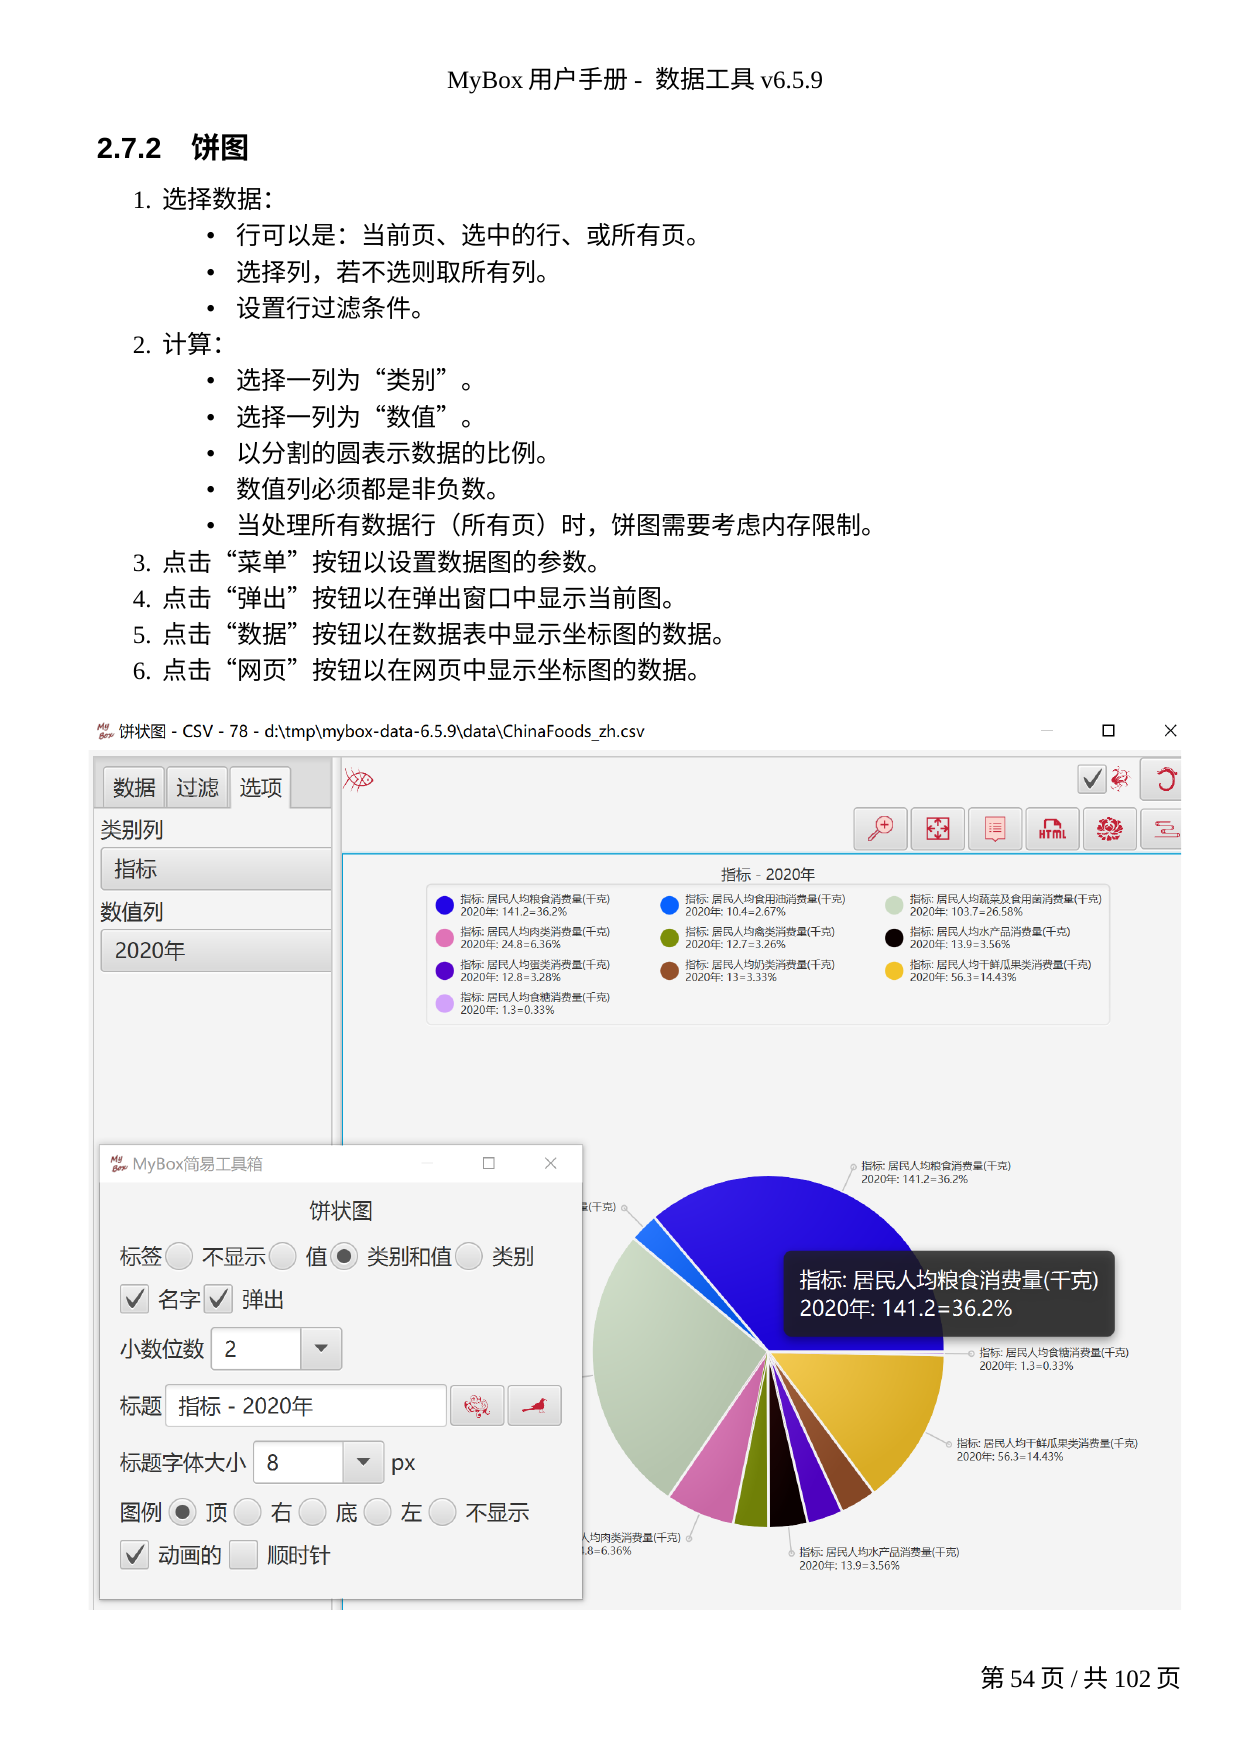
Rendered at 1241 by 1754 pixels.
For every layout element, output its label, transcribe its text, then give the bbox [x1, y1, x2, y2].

list 选择一列为“类别”。 [206, 361, 1181, 397]
list 选择列，若不选则取所有列。 [206, 252, 1181, 288]
list 计算： [133, 324, 1181, 361]
list 点击“网页”按钮以在网页中显示坐标图的数据。 [133, 651, 1181, 687]
list 以分割的圆表示数据的比例。 [206, 433, 1181, 469]
list 点击“数据”按钮以在数据表中显示坐标图的数据。 [133, 614, 1181, 651]
list 点击“弹出”按钮以在弹出窗口中显示当前图。 [133, 578, 1181, 614]
list 选择一列为“数值”。 [206, 397, 1181, 433]
list 当处理所有数据行（所有页）时，饼图需要考虑内存限制。 [206, 506, 1181, 542]
list 行可以是：当前页、选中的行、或所有页。 [206, 216, 1181, 252]
list 设置行过滤条件。 [206, 288, 1181, 324]
picture [88, 715, 1182, 1610]
list 数值列必须都是非负数。 [206, 469, 1181, 506]
list 选择数据： [133, 179, 1181, 216]
subtitle 饼图 [88, 125, 1181, 167]
list 点击“菜单”按钮以设置数据图的参数。 [133, 542, 1181, 578]
